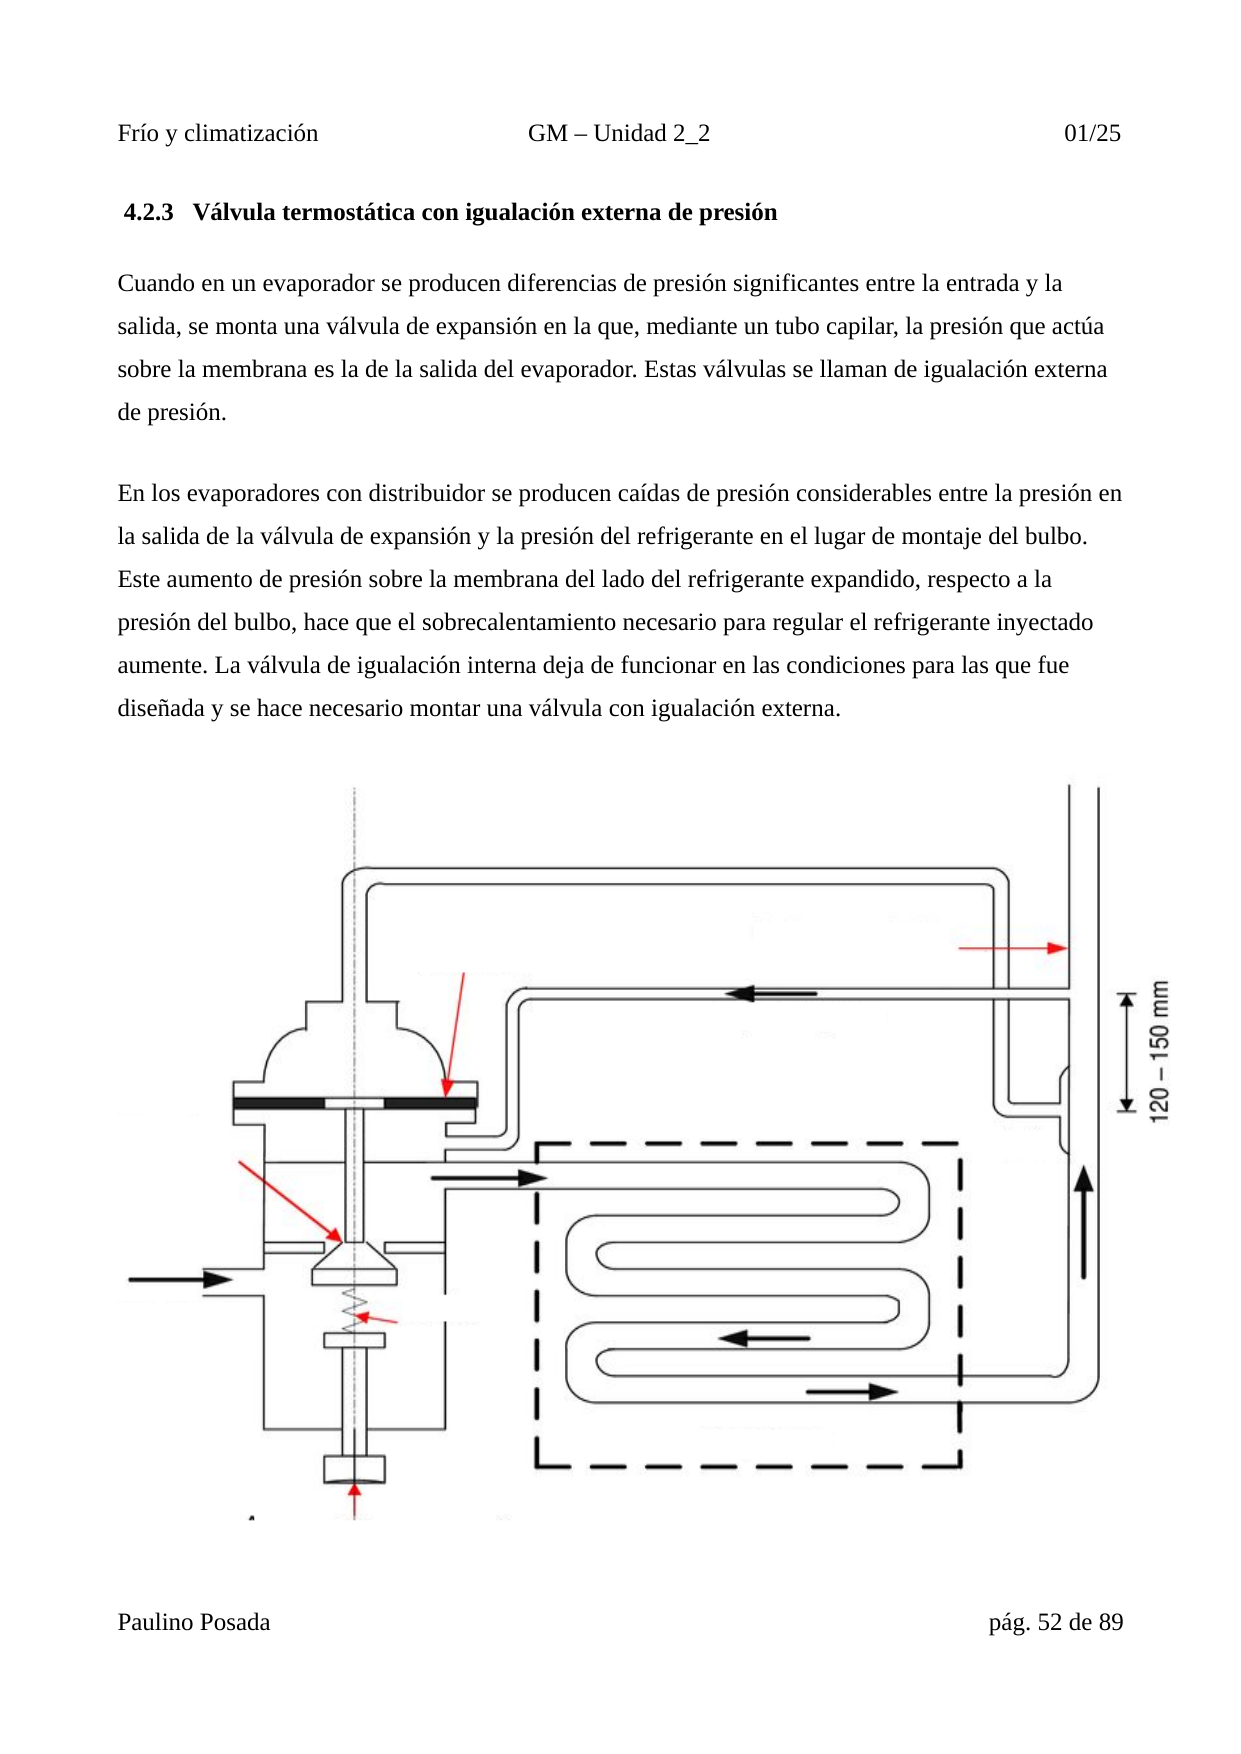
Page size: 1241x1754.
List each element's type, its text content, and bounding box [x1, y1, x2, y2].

picture [117, 763, 1181, 1533]
text Cuando en un evaporador se producen diferencias de presión significantes entre la entrada y la salida, se monta una válvula de expansión en la que, mediante un tubo capilar, la presión que actúa sobre la membrana es la de la salida del evaporador. Estas válvulas se llaman de igualación externa de presión. [117, 268, 1123, 426]
text En los evaporadores con distribuidor se producen caídas de presión considerables entre la presión en la salida de la válvula de expansión y la presión del refrigerante en el lugar de montaje del bulbo. Este aumento de presión sobre la membrana del lado del refrigerante expandido, respecto a la presión del bulbo, hace que el sobrecalentamiento necesario para regular el refrigerante inyectado aumente. La válvula de igualación interna deja de funcionar en las condiciones para las que fue diseñada y se hace necesario montar una válvula con igualación externa. [117, 478, 1123, 722]
subtitle Válvula termostática con igualación externa de presión [117, 197, 1123, 226]
